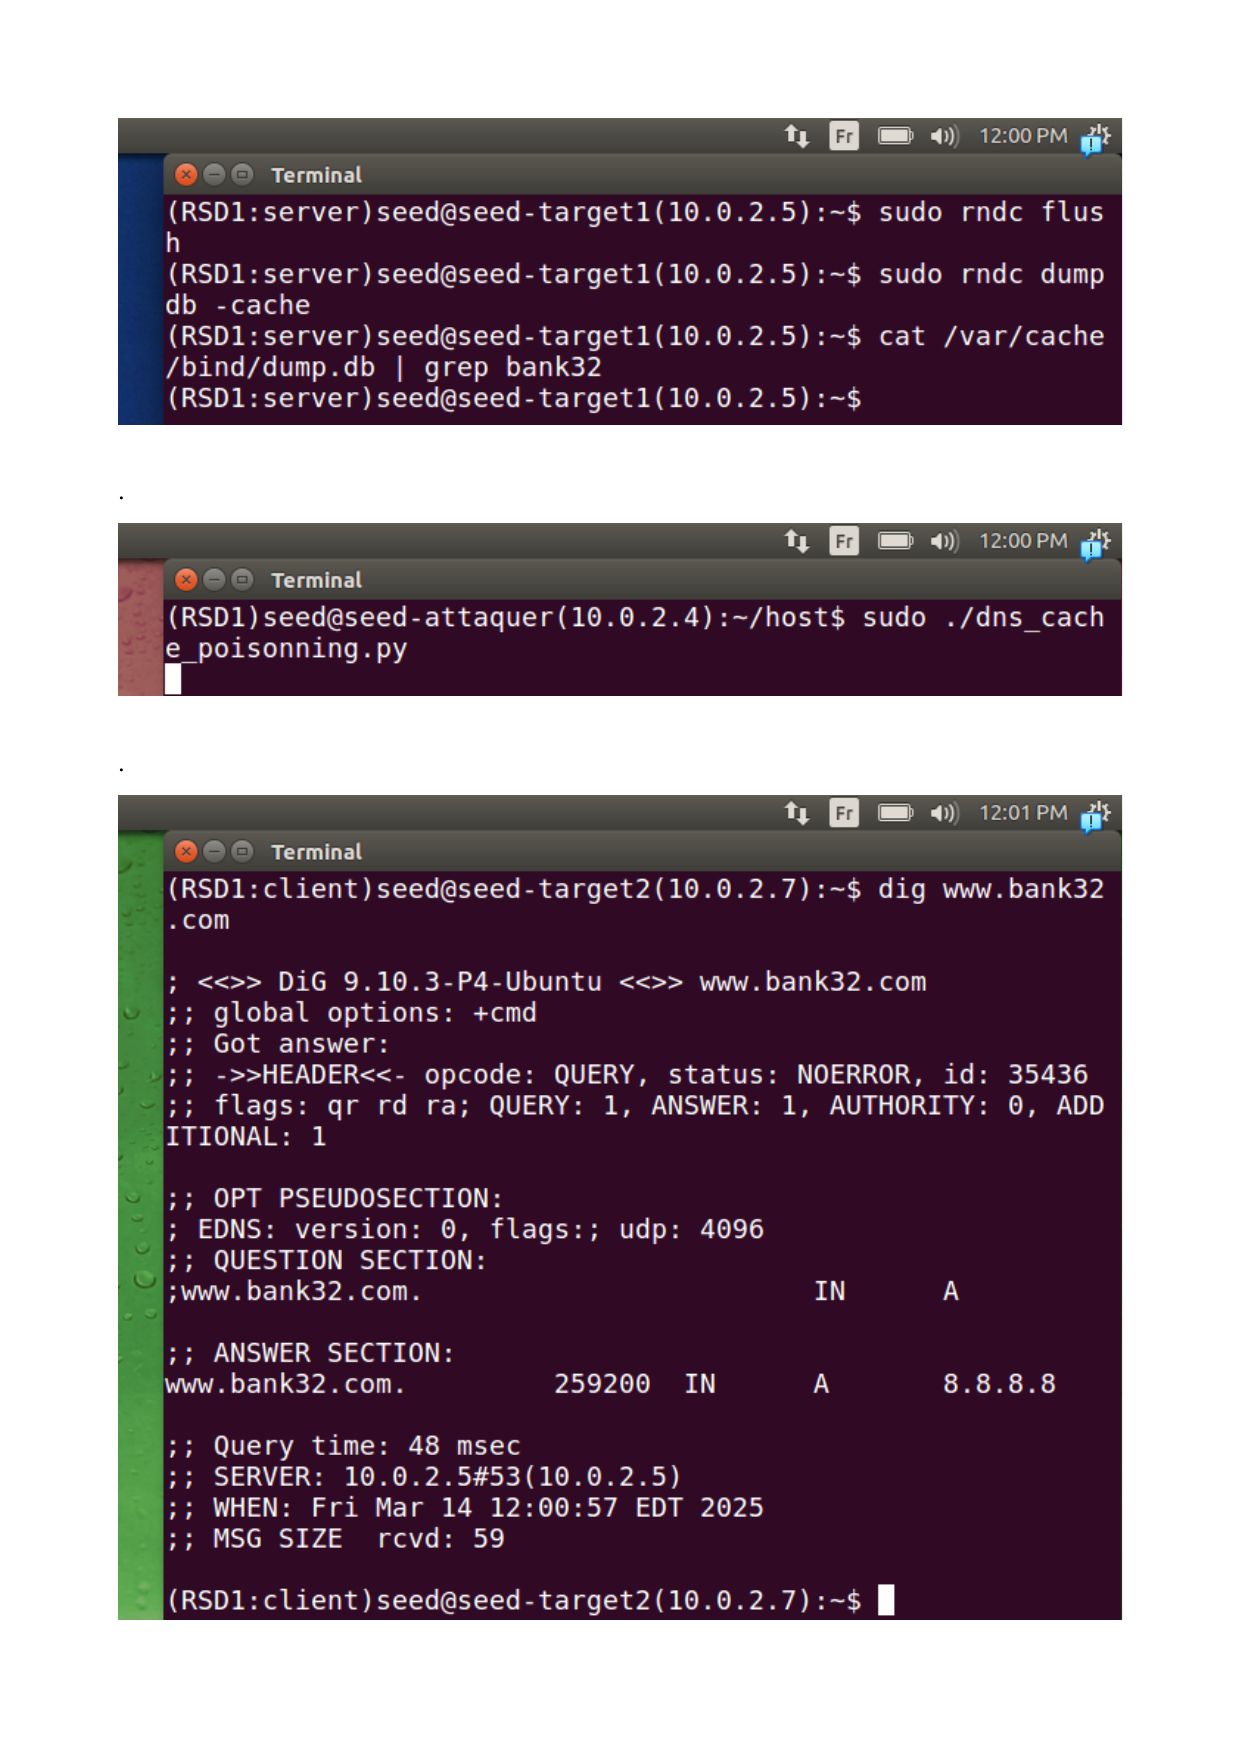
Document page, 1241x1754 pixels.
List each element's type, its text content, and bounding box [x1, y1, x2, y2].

text . [118, 476, 1122, 505]
picture [118, 118, 1123, 425]
picture [118, 795, 1123, 1620]
text . [118, 748, 1122, 777]
picture [118, 523, 1123, 696]
